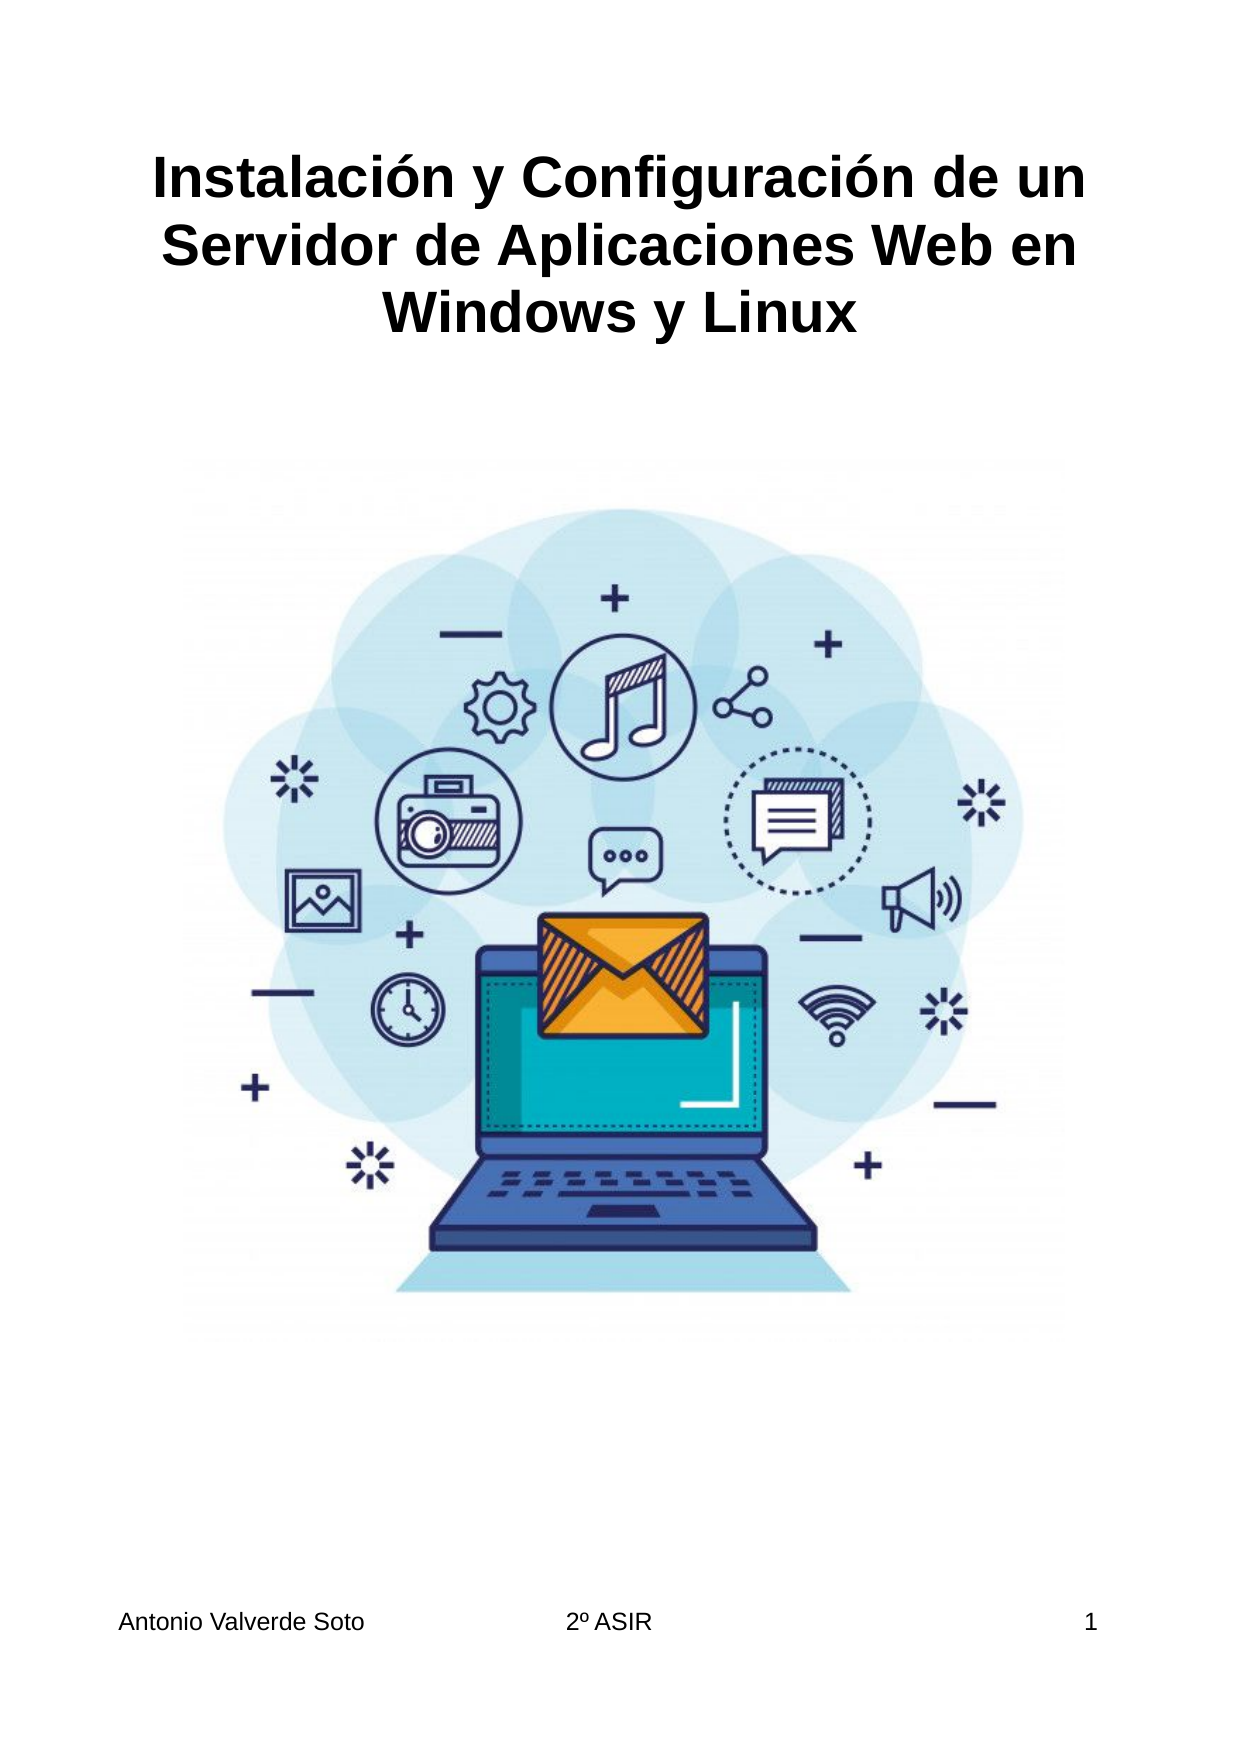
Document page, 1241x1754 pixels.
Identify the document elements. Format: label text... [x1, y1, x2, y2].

picture [182, 459, 1065, 1342]
title Instalación y Configuración de un Servidor de Aplicaciones Web en Windows y Linux [118, 143, 1122, 344]
